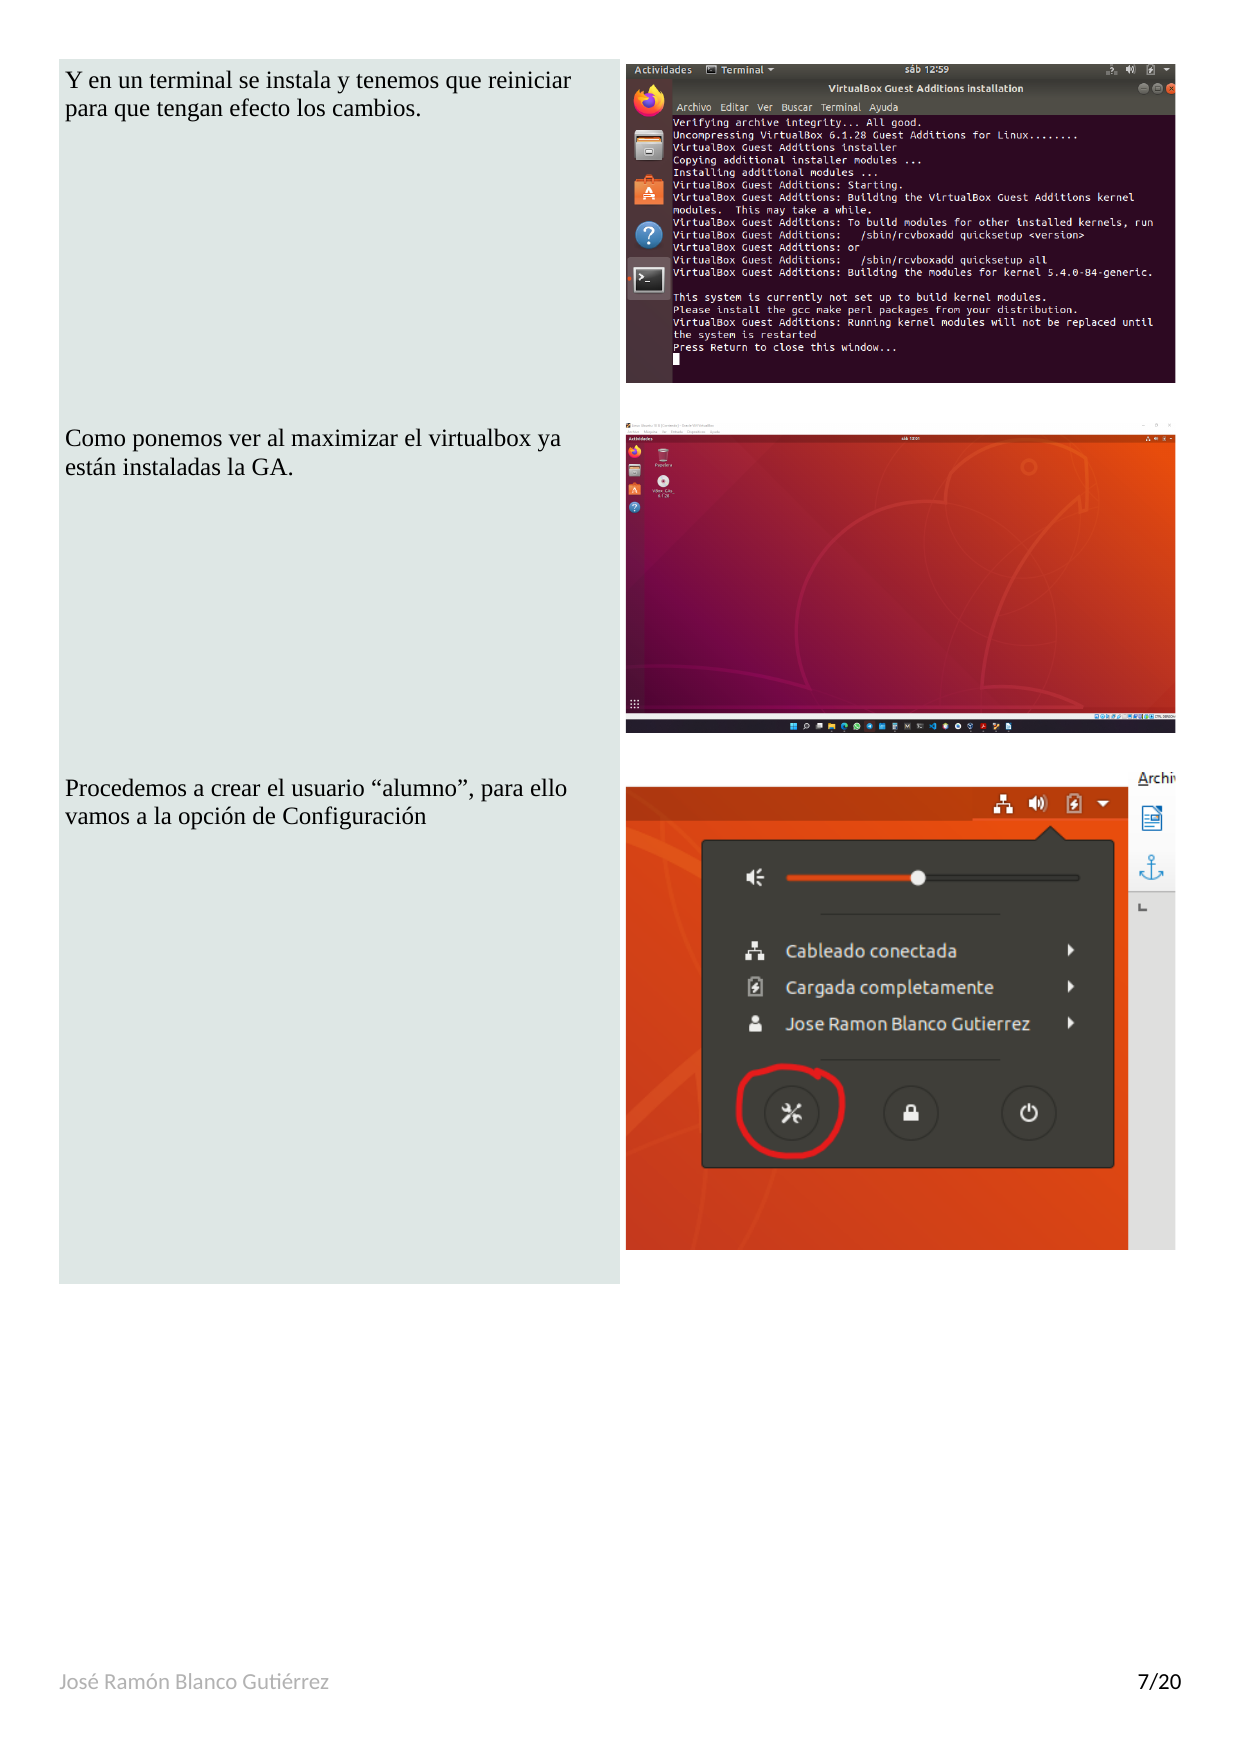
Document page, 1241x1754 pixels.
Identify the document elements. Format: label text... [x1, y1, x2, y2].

table_cell [620, 59, 1181, 417]
table_cell [620, 767, 1181, 1284]
picture [625, 64, 1176, 383]
picture [625, 772, 1176, 1250]
table_cell Y en un terminal se instala y tenemos que reiniciar para que tengan efecto los cambios. [59, 59, 620, 417]
table_cell [620, 417, 1181, 767]
table_cell Como ponemos ver al maximizar el virtualbox ya están instaladas la GA. [59, 417, 620, 767]
table_cell Procedemos a crear el usuario “alumno”, para ello vamos a la opción de Configuración [59, 767, 620, 1284]
picture [625, 423, 1176, 733]
